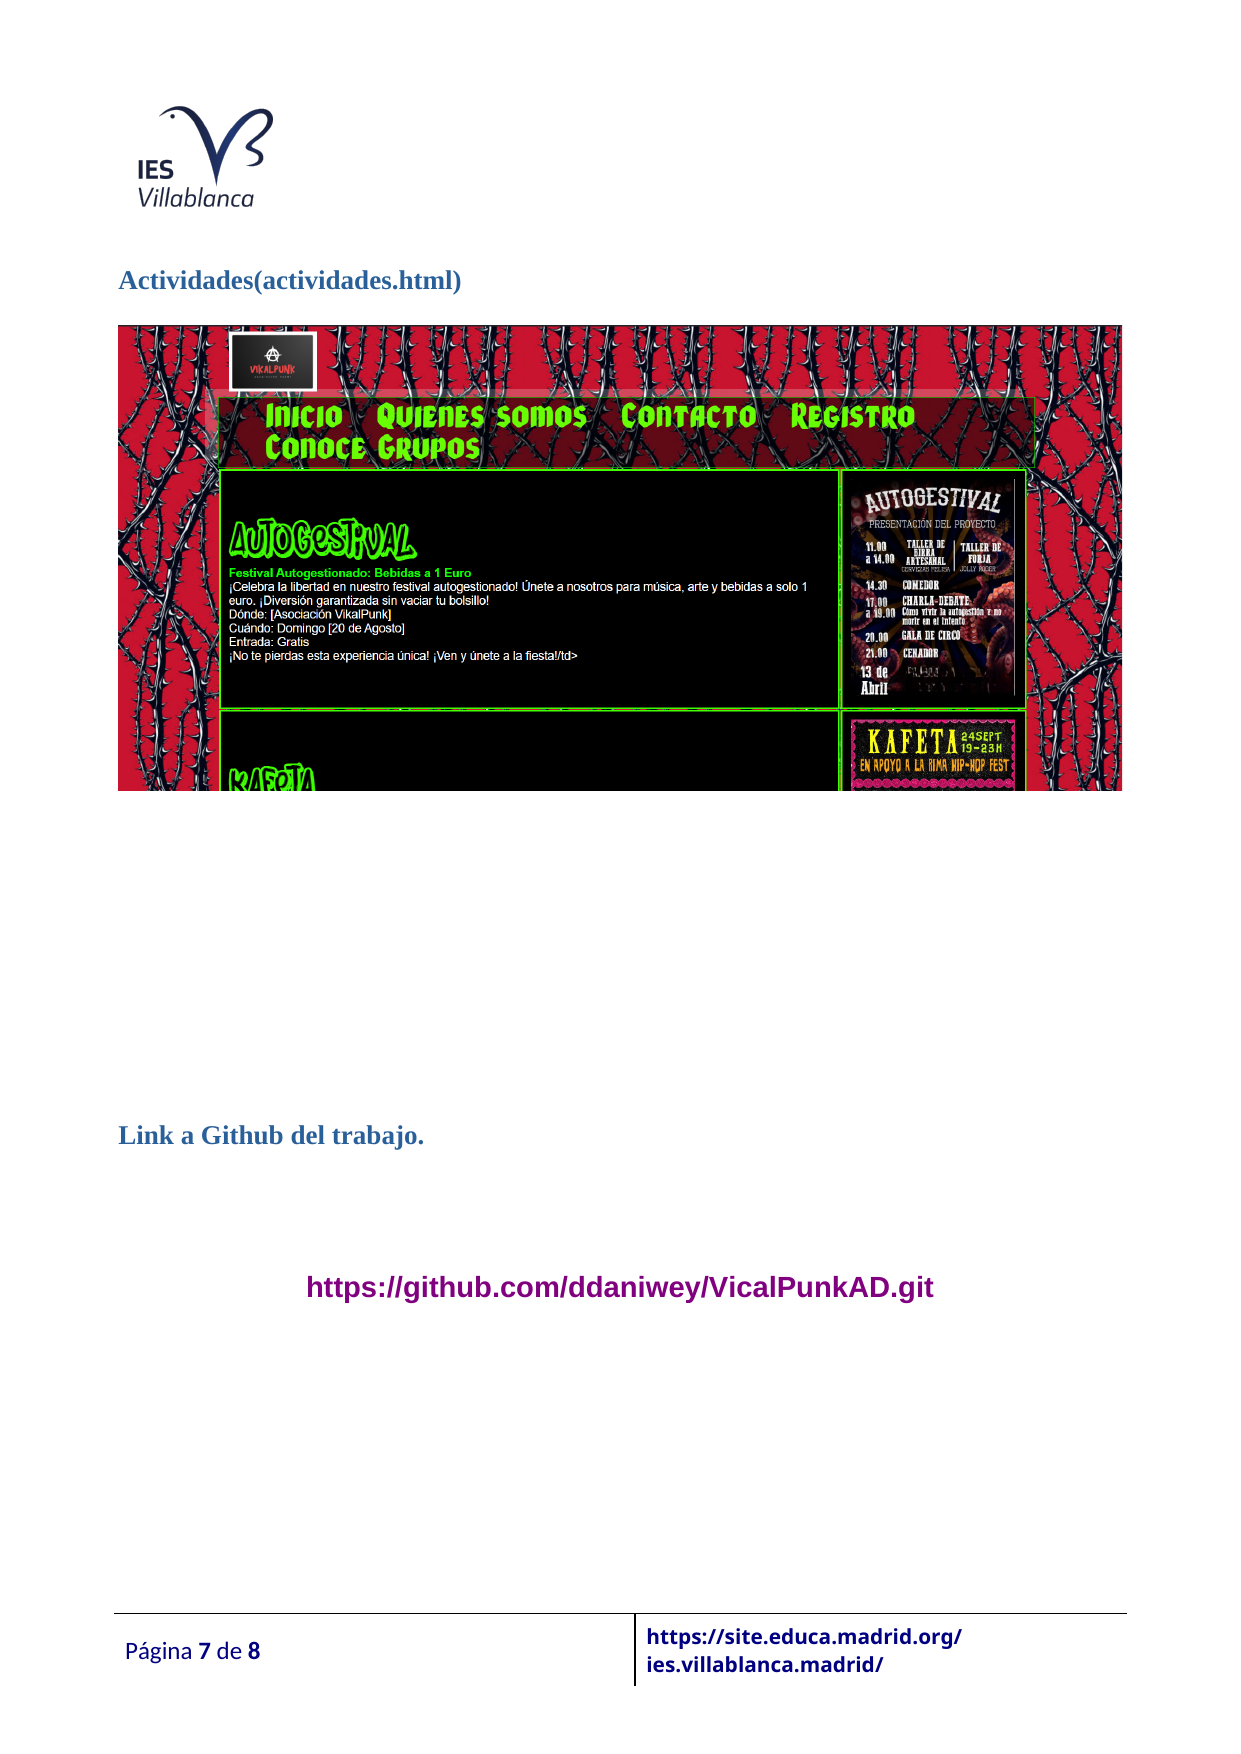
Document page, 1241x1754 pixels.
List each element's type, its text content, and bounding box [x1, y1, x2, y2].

text Actividades(actividades.html) [118, 264, 1122, 295]
text Link a Github del trabajo. [118, 1119, 1122, 1151]
picture [118, 325, 1123, 791]
picture [129, 101, 282, 213]
text https://github.com/ddaniwey/VicalPunkAD.git [118, 1270, 1122, 1304]
